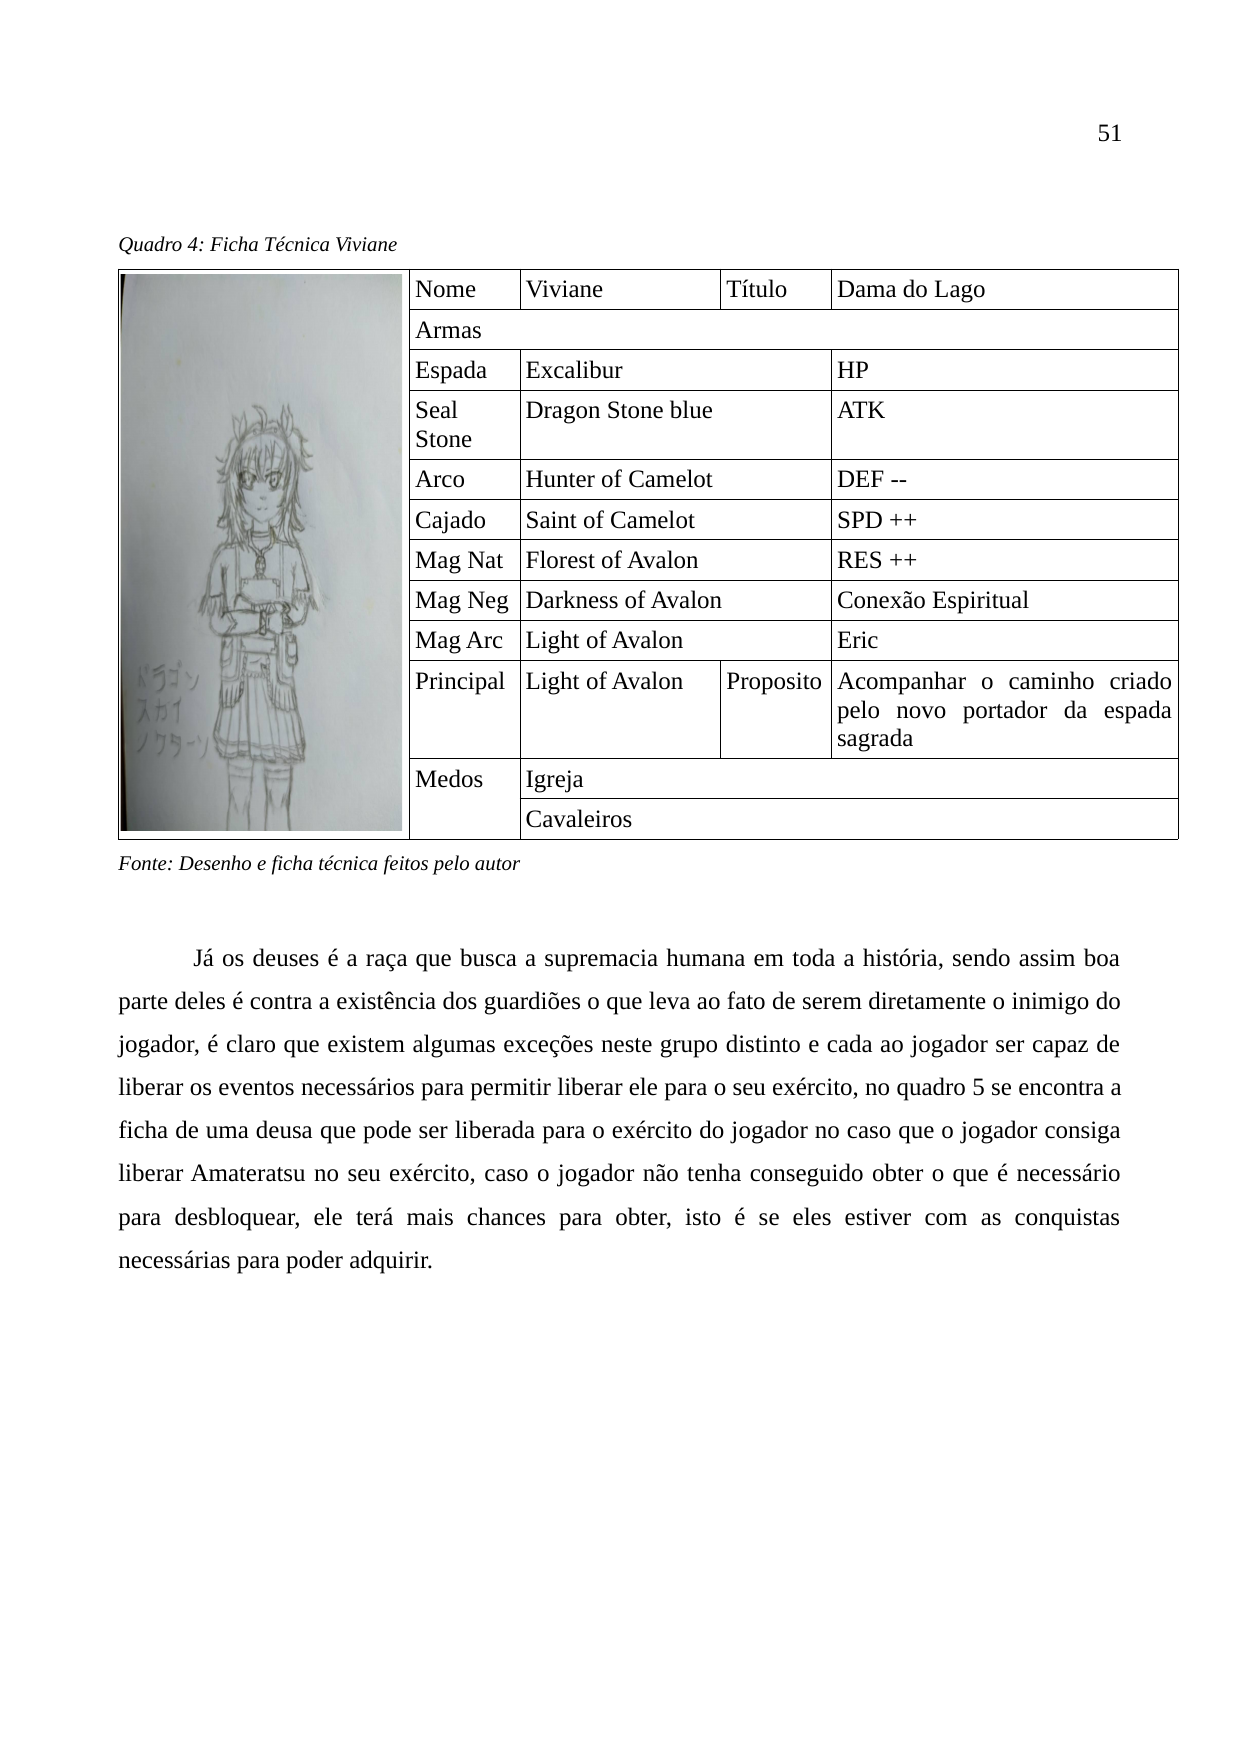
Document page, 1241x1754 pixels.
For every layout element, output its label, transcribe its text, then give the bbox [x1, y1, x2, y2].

table_cell Hunter of Camelot [521, 460, 831, 499]
table_cell RES ++ [832, 540, 1178, 579]
table_cell Mag Neg [410, 581, 520, 620]
table_cell Proposito [721, 661, 831, 758]
table_header Dama do Lago [832, 270, 1178, 309]
table_cell Mag Arc [410, 621, 520, 660]
table_cell Mag Nat [410, 540, 520, 579]
text Fonte: Desenho e ficha técnica feitos pelo autor [118, 851, 1122, 875]
table_cell Acompanhar o caminho criado pelo novo portador da espada sagrada [832, 661, 1178, 758]
text Quadro 4: Ficha Técnica Viviane [118, 232, 1122, 256]
table_header Nome [410, 270, 520, 309]
table_cell Light of Avalon [521, 661, 720, 758]
table_cell Arco [410, 460, 520, 499]
table_cell SPD ++ [832, 500, 1178, 539]
table_header [119, 270, 409, 838]
table_header Título [721, 270, 831, 309]
table_cell Medos [410, 759, 520, 838]
table_header Viviane [521, 270, 720, 309]
table_cell DEF -- [832, 460, 1178, 499]
table_cell Espada [410, 350, 520, 389]
table_cell Armas [410, 310, 1178, 349]
table_cell ATK [832, 391, 1178, 458]
table_cell Excalibur [521, 350, 831, 389]
table_cell Saint of Camelot [521, 500, 831, 539]
table_cell Principal [410, 661, 520, 758]
table_cell Eric [832, 621, 1178, 660]
table_cell Light of Avalon [521, 621, 831, 660]
table_cell Conexão Espiritual [832, 581, 1178, 620]
text Já os deuses é a raça que busca a supremacia humana em toda a história, sendo assim boa parte deles é contra a existência dos guardiões o que leva ao fato de serem diretamente o inimigo do jogador, é claro que existem algumas exceções neste grupo distinto e cada ao jogador ser capaz de liberar os eventos necessários para permitir liberar ele para o seu exército, no quadro 5 se encontra a ficha de uma deusa que pode ser liberada para o exército do jogador no caso que o jogador consiga liberar Amateratsu no seu exército, caso o jogador não tenha conseguido obter o que é necessário para desbloquear, ele terá mais chances para obter, isto é se eles estiver com as conquistas necessárias para poder adquirir. [118, 943, 1122, 1273]
table_cell HP [832, 350, 1178, 389]
table_cell Dragon Stone blue [521, 391, 831, 458]
table_cell Florest of Avalon [521, 540, 831, 579]
table_cell Cajado [410, 500, 520, 539]
table_cell Igreja [521, 759, 1178, 798]
table_cell Cavaleiros [521, 799, 1178, 838]
table_cell Darkness of Avalon [521, 581, 831, 620]
table_cell Seal Stone [410, 391, 520, 458]
picture [120, 274, 403, 831]
